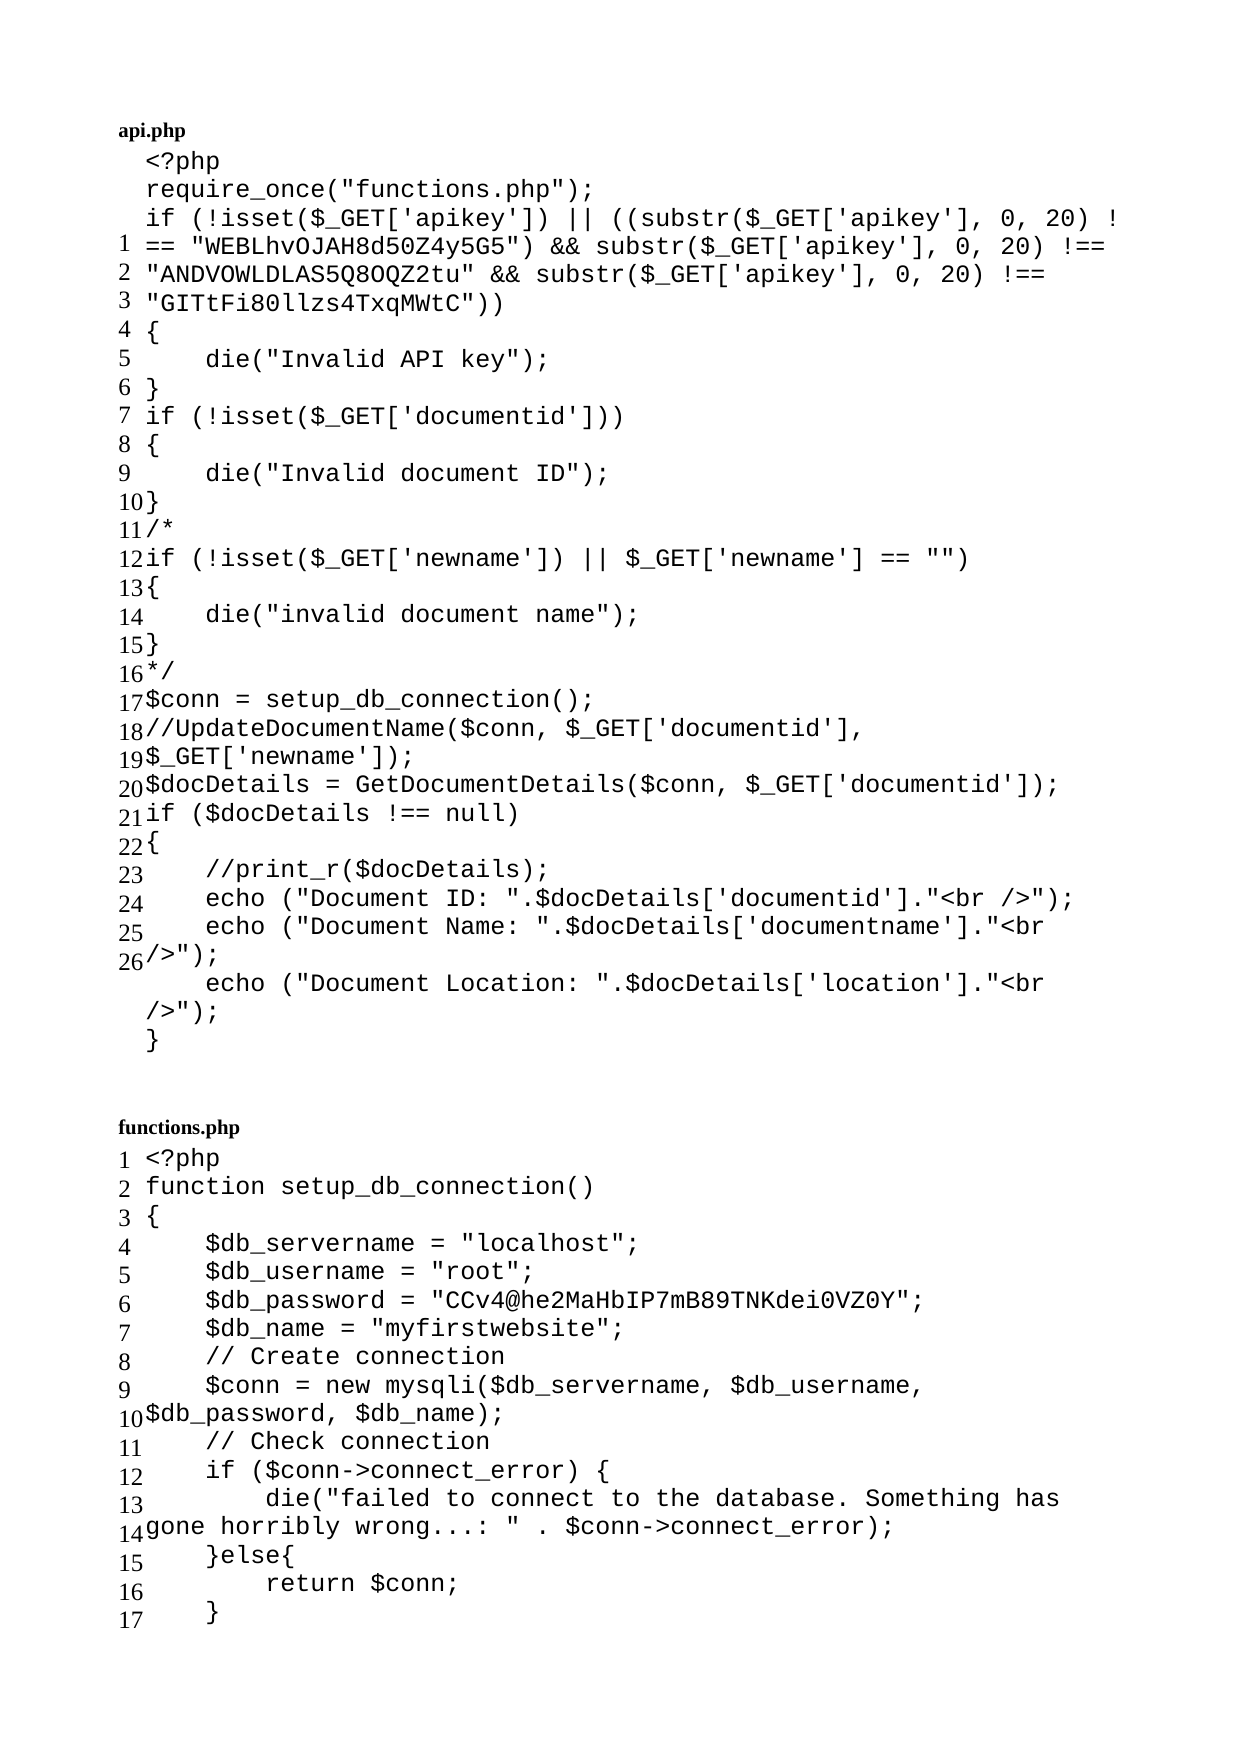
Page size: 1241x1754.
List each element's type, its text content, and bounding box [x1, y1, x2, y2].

table_header <?php require_once("functions.php"); if (!isset($_GET['apikey']) || ((substr($_GET['apikey'], 0, 20) !== "WEBLhvOJAH8d50Z4y5G5") && substr($_GET['apikey'], 0, 20) !== "ANDVOWLDLAS5Q8OQZ2tu" && substr($_GET['apikey'], 0, 20) !== "GITtFi80llzs4TxqMWtC")) { die("Invalid API key"); } if (!isset($_GET['documentid'])) { die("Invalid document ID"); } /* if (!isset($_GET['newname']) || $_GET['newname'] == "") { die("invalid document name"); } */ $conn = setup_db_connection(); //UpdateDocumentName($conn, $_GET['documentid'], $_GET['newname']); $docDetails = GetDocumentDetails($conn, $_GET['documentid']); if ($docDetails !== null) { //print_r($docDetails); echo ("Document ID: ".$docDetails['documentid']."<br />"); echo ("Document Name: ".$docDetails['documentname']."<br />"); echo ("Document Location: ".$docDetails['location']."<br />"); } [145, 149, 1122, 1055]
table_header <?php function setup_db_connection() { $db_servername = "localhost"; $db_username = "root"; $db_password = "CCv4@he2MaHbIP7mB89TNKdei0VZ0Y"; $db_name = "myfirstwebsite"; // Create connection $conn = new mysqli($db_servername, $db_username, $db_password, $db_name); // Check connection if ($conn->connect_error) { die("failed to connect to the database. Something has gone horribly wrong...: " . $conn->connect_error); }else{ return $conn; } [145, 1146, 1122, 1634]
table_header 1 2 3 4 5 6 7 8 9 10 11 12 13 14 15 16 17 18 19 20 21 22 23 24 25 26 [118, 149, 145, 1055]
subtitle api.php [118, 118, 1122, 142]
table_header 1 2 3 4 5 6 7 8 9 10 11 12 13 14 15 16 17 [118, 1146, 145, 1634]
subtitle functions.php [118, 1115, 1122, 1139]
